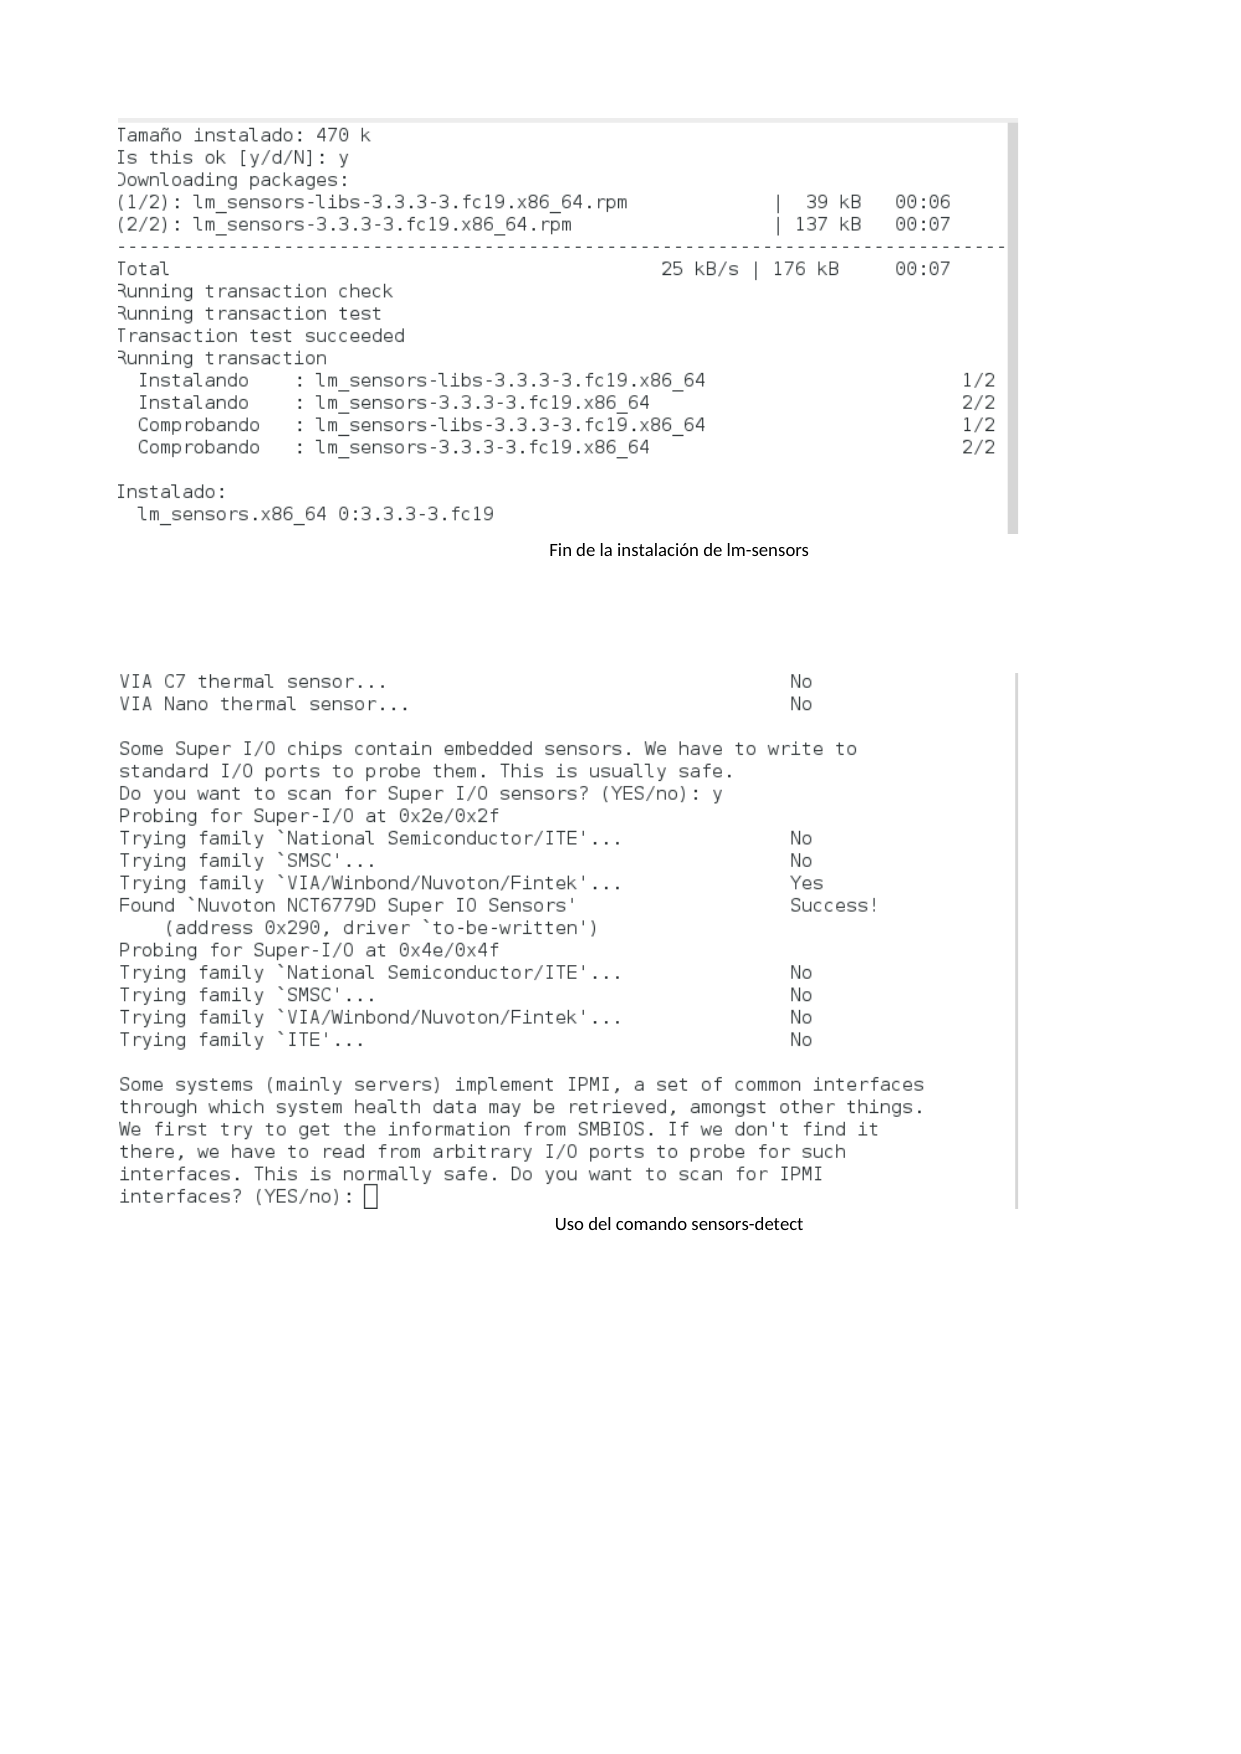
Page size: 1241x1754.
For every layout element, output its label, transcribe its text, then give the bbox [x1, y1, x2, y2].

text Uso del comando sensors-detect [118, 1208, 1122, 1236]
text Fin de la instalación de lm-sensors [118, 534, 1122, 562]
